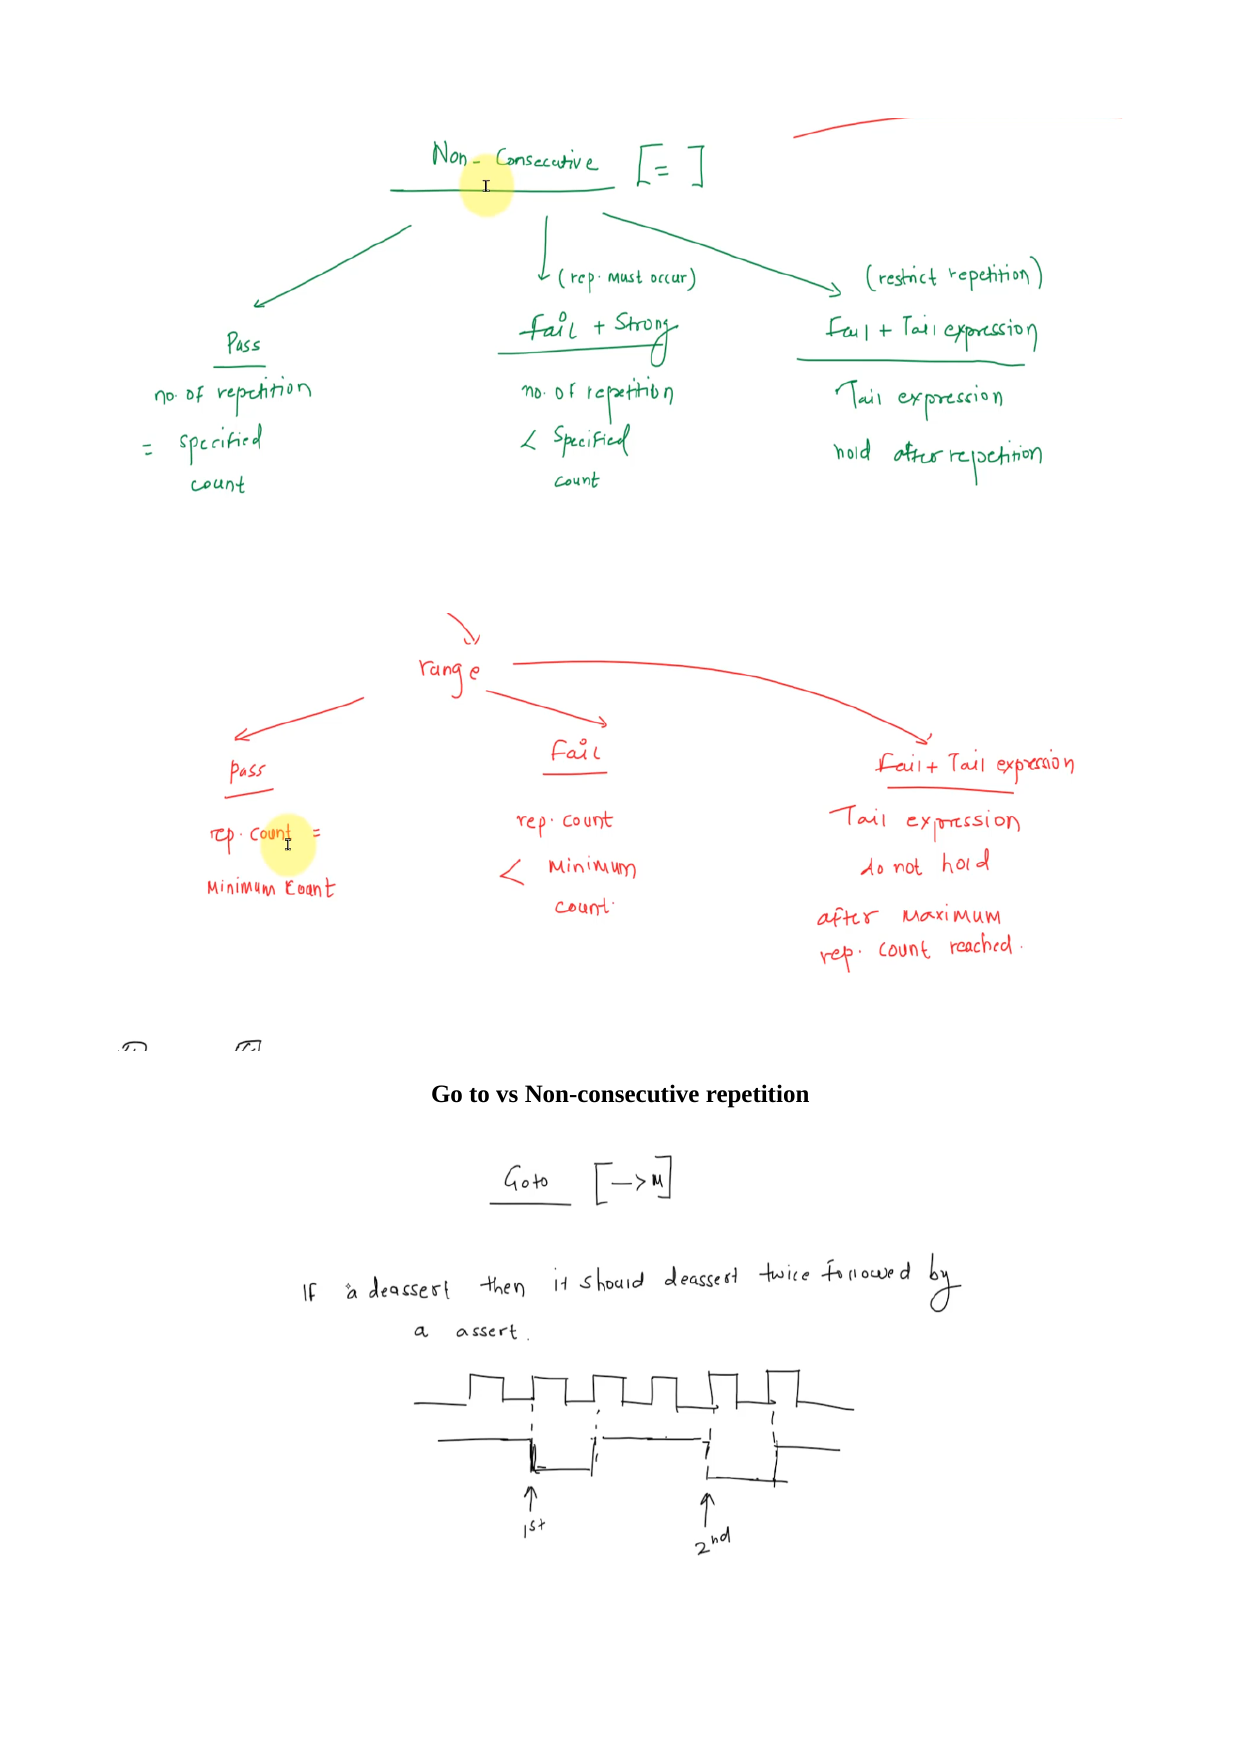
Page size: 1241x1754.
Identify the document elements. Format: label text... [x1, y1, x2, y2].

picture [118, 1137, 1123, 1575]
picture [118, 613, 1123, 1051]
text Go to vs Non-consecutive repetition [118, 1079, 1122, 1108]
picture [118, 118, 1123, 556]
